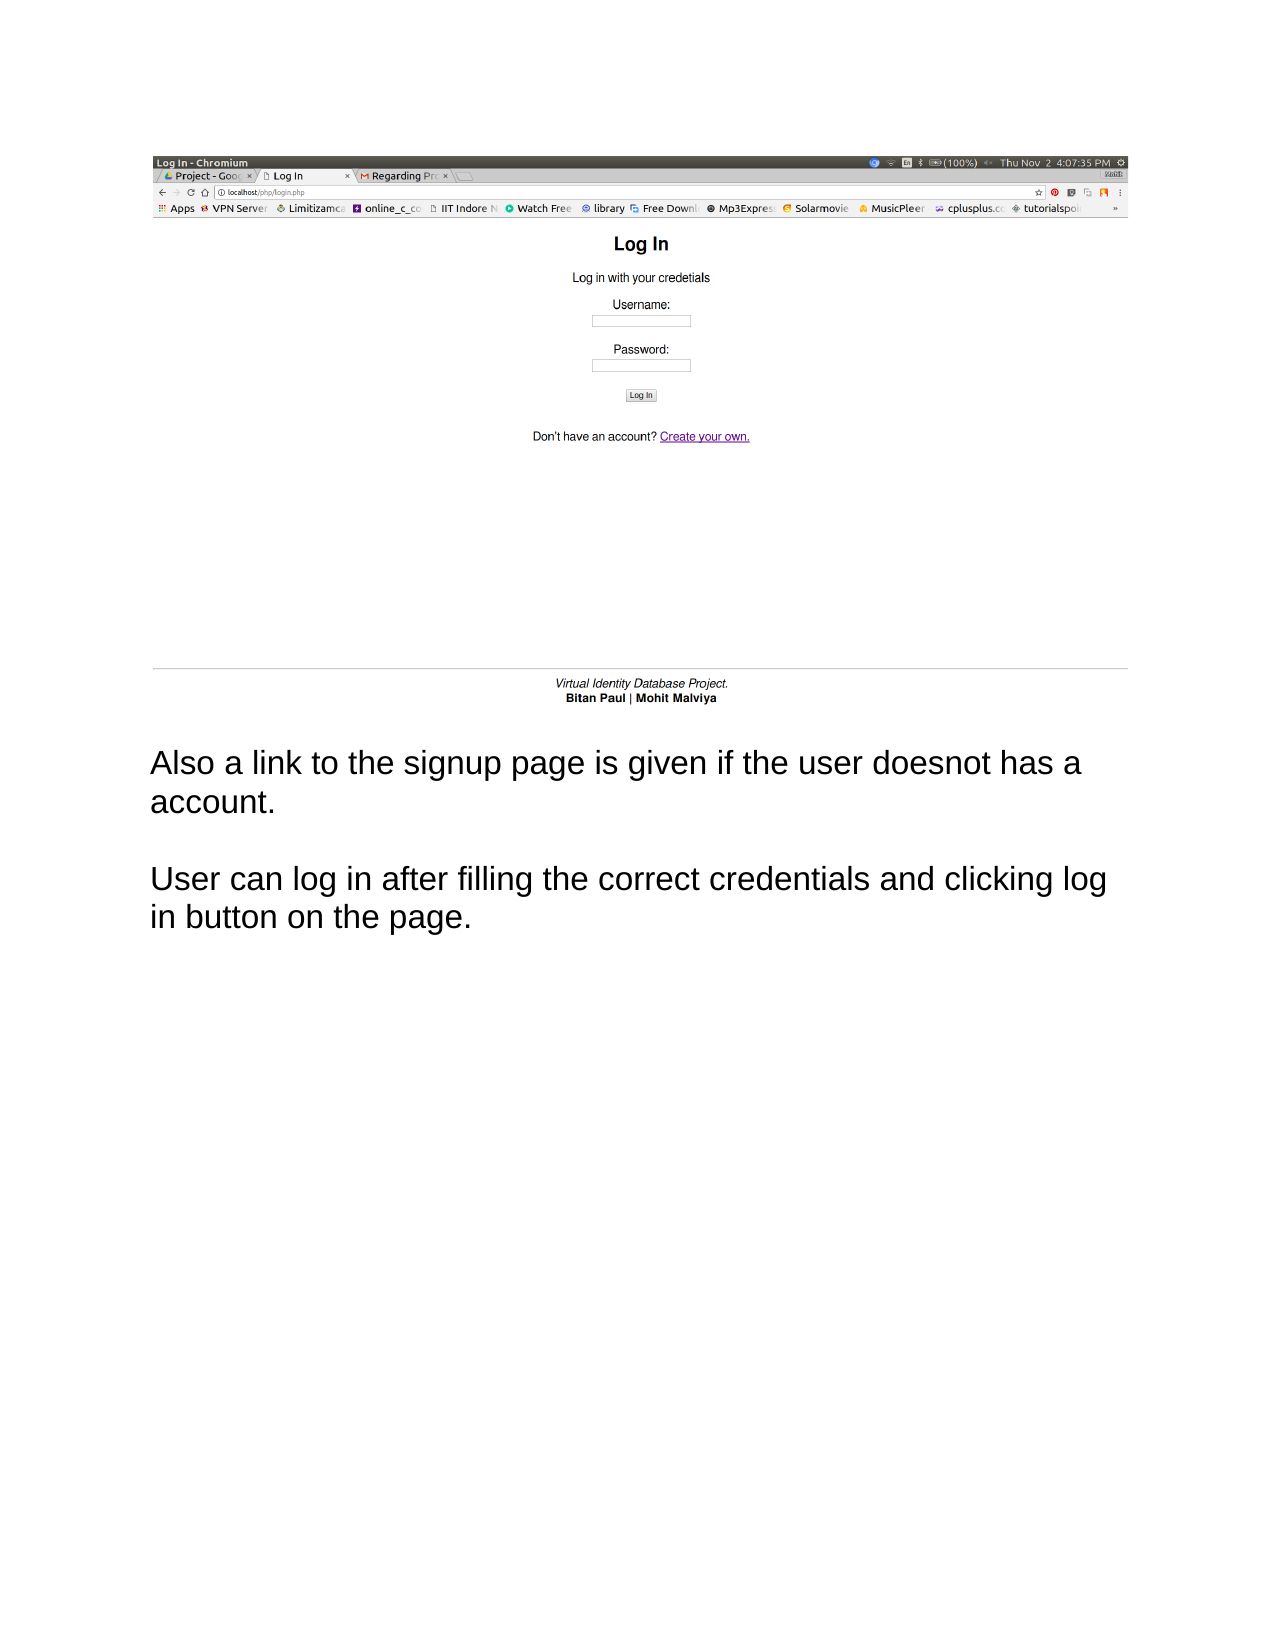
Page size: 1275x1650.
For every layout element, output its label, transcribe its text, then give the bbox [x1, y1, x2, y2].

text User can log in after filling the correct credentials and clicking log [150, 859, 1125, 897]
text in button on the page. [150, 897, 1125, 936]
text Also a link to the signup page is given if the user doesnot has a account. [150, 743, 1125, 820]
picture [153, 156, 1129, 705]
